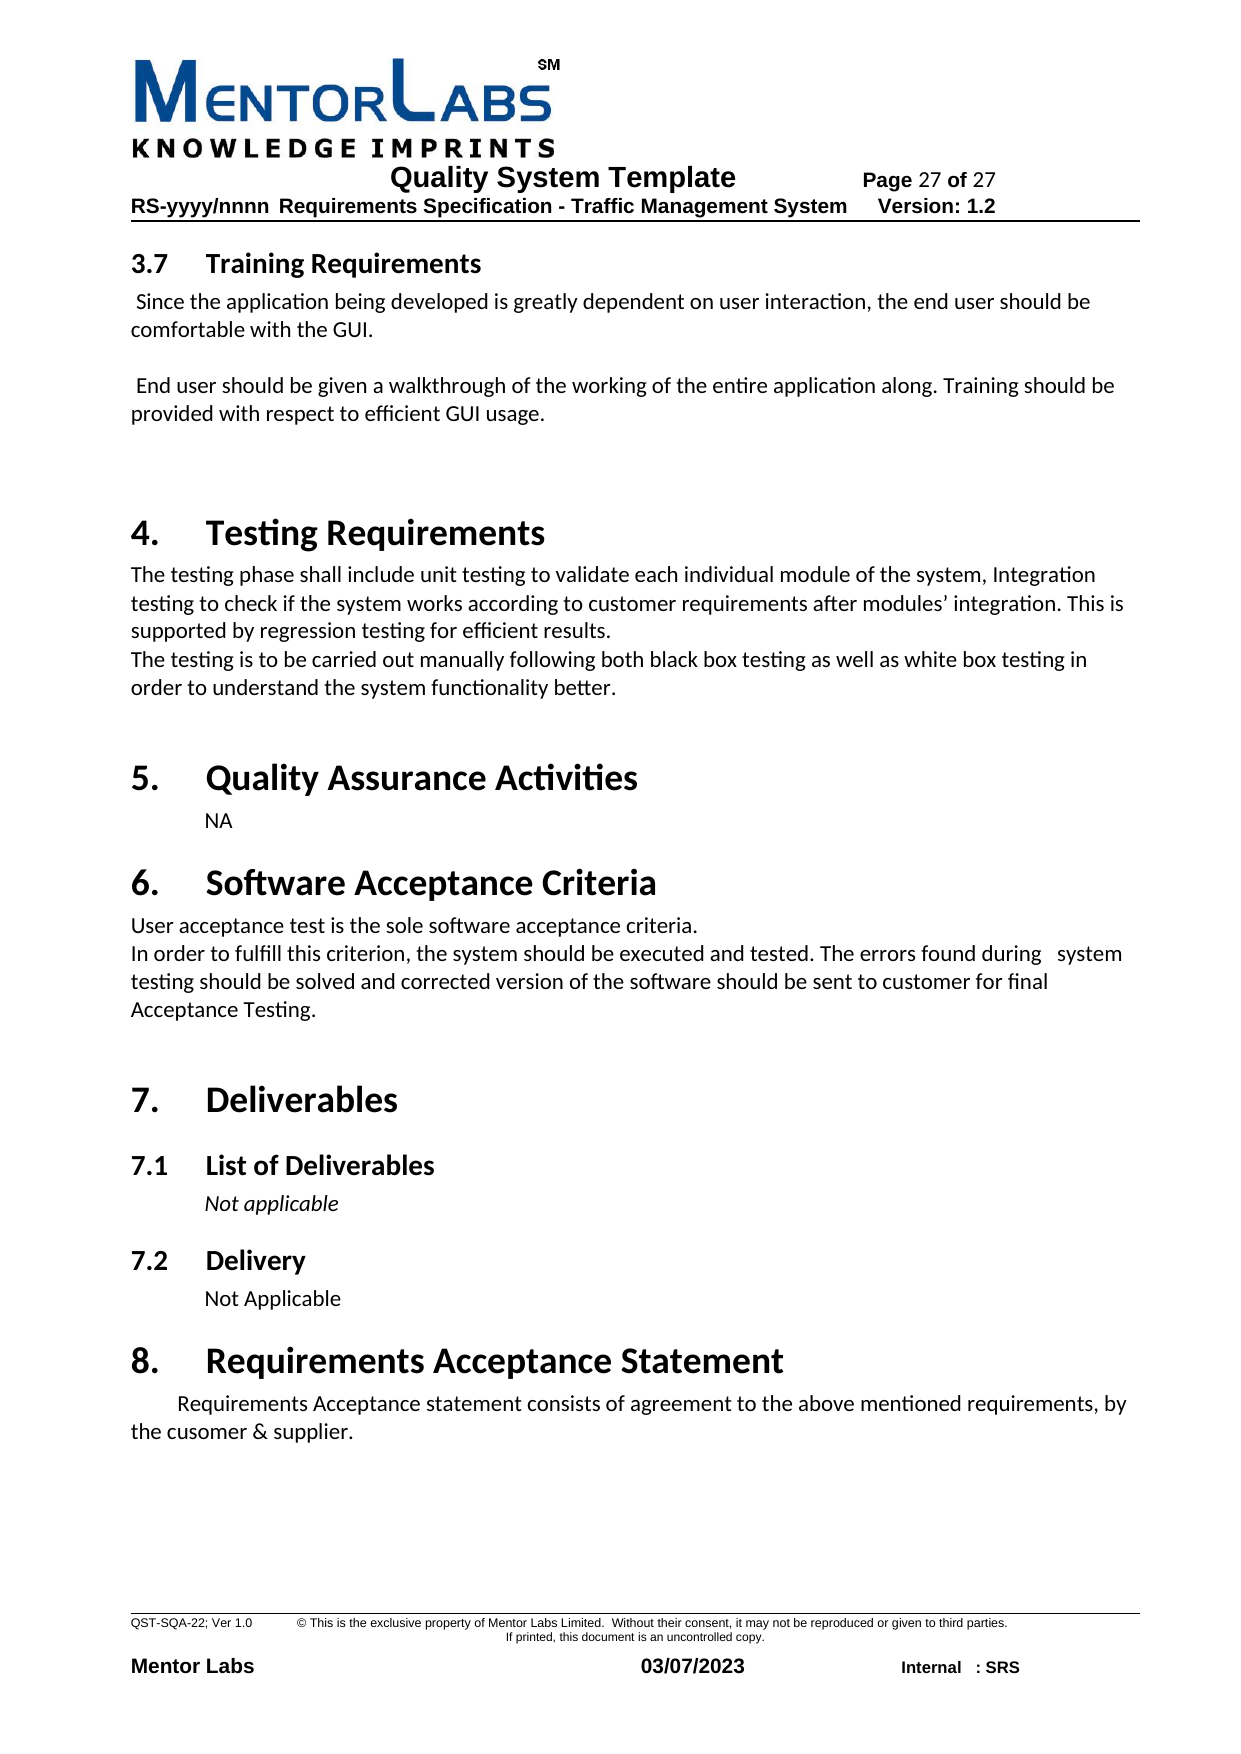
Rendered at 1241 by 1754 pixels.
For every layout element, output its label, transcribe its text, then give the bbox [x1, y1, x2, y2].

text The testing phase shall include unit testing to validate each individual module of the system, Integration testing to check if the system works according to customer requirements after modules’ integration. This is supported by regression testing for efficient results. [131, 561, 1140, 645]
text In order to fulfill this criterion, the system should be executed and tested. The errors found during system testing should be solved and corrected version of the software should be sent to customer for final Acceptance Testing. [131, 939, 1140, 1023]
text The testing is to be carried out manually following both black box testing as well as white box testing in order to understand the system functionality better. [131, 645, 1140, 701]
text NA [204, 806, 1140, 834]
subtitle Training Requirements [131, 246, 1140, 281]
picture [130, 58, 563, 161]
subtitle Requirements Acceptance Statement [131, 1337, 1140, 1382]
subtitle Testing Requirements [131, 508, 1140, 554]
text Not applicable [204, 1189, 1140, 1217]
text Since the application being developed is greatly dependent on user interaction, the end user should be comfortable with the GUI. [131, 287, 1140, 343]
text End user should be given a walkthrough of the working of the entire application along. Training should be provided with respect to efficient GUI usage. [131, 371, 1140, 427]
subtitle Deliverables [131, 1076, 1140, 1122]
text Not Applicable [131, 1284, 1140, 1312]
subtitle Quality Assurance Activities [131, 754, 1140, 799]
text User acceptance test is the sole software acceptance criteria. [131, 911, 1140, 939]
subtitle Software Acceptance Criteria [131, 859, 1140, 905]
subtitle List of Deliverables [131, 1147, 1140, 1182]
text Requirements Acceptance statement consists of agreement to the above mentioned requirements, by the cusomer & supplier. [131, 1389, 1140, 1445]
subtitle Delivery [131, 1242, 1140, 1277]
